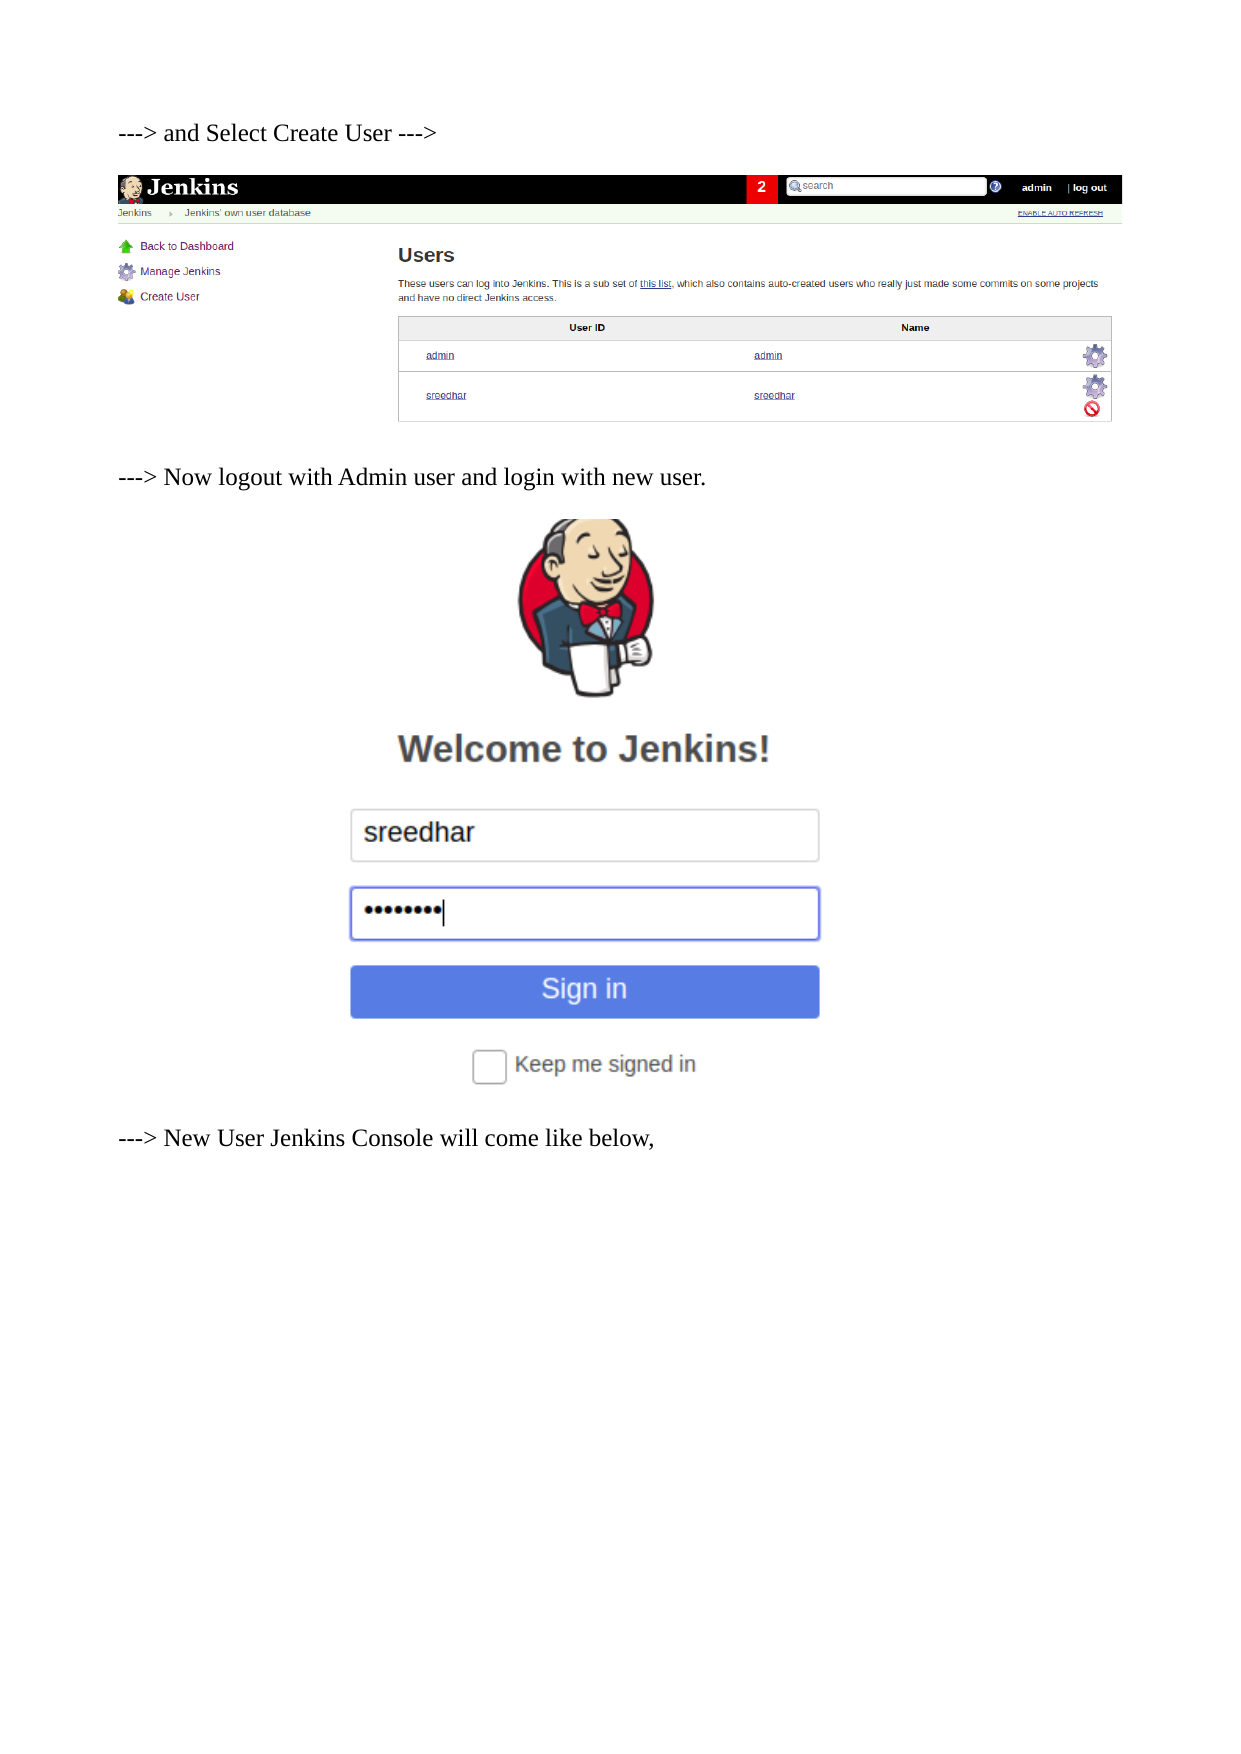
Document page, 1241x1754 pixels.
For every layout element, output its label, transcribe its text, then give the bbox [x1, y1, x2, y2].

text ---> New User Jenkins Console will come like below, [118, 1123, 1122, 1152]
text ---> and Select Create User ---> [118, 118, 1122, 147]
text ---> Now logout with Admin user and login with new user. [118, 462, 1122, 490]
picture [210, 519, 1031, 1094]
picture [118, 175, 1123, 433]
